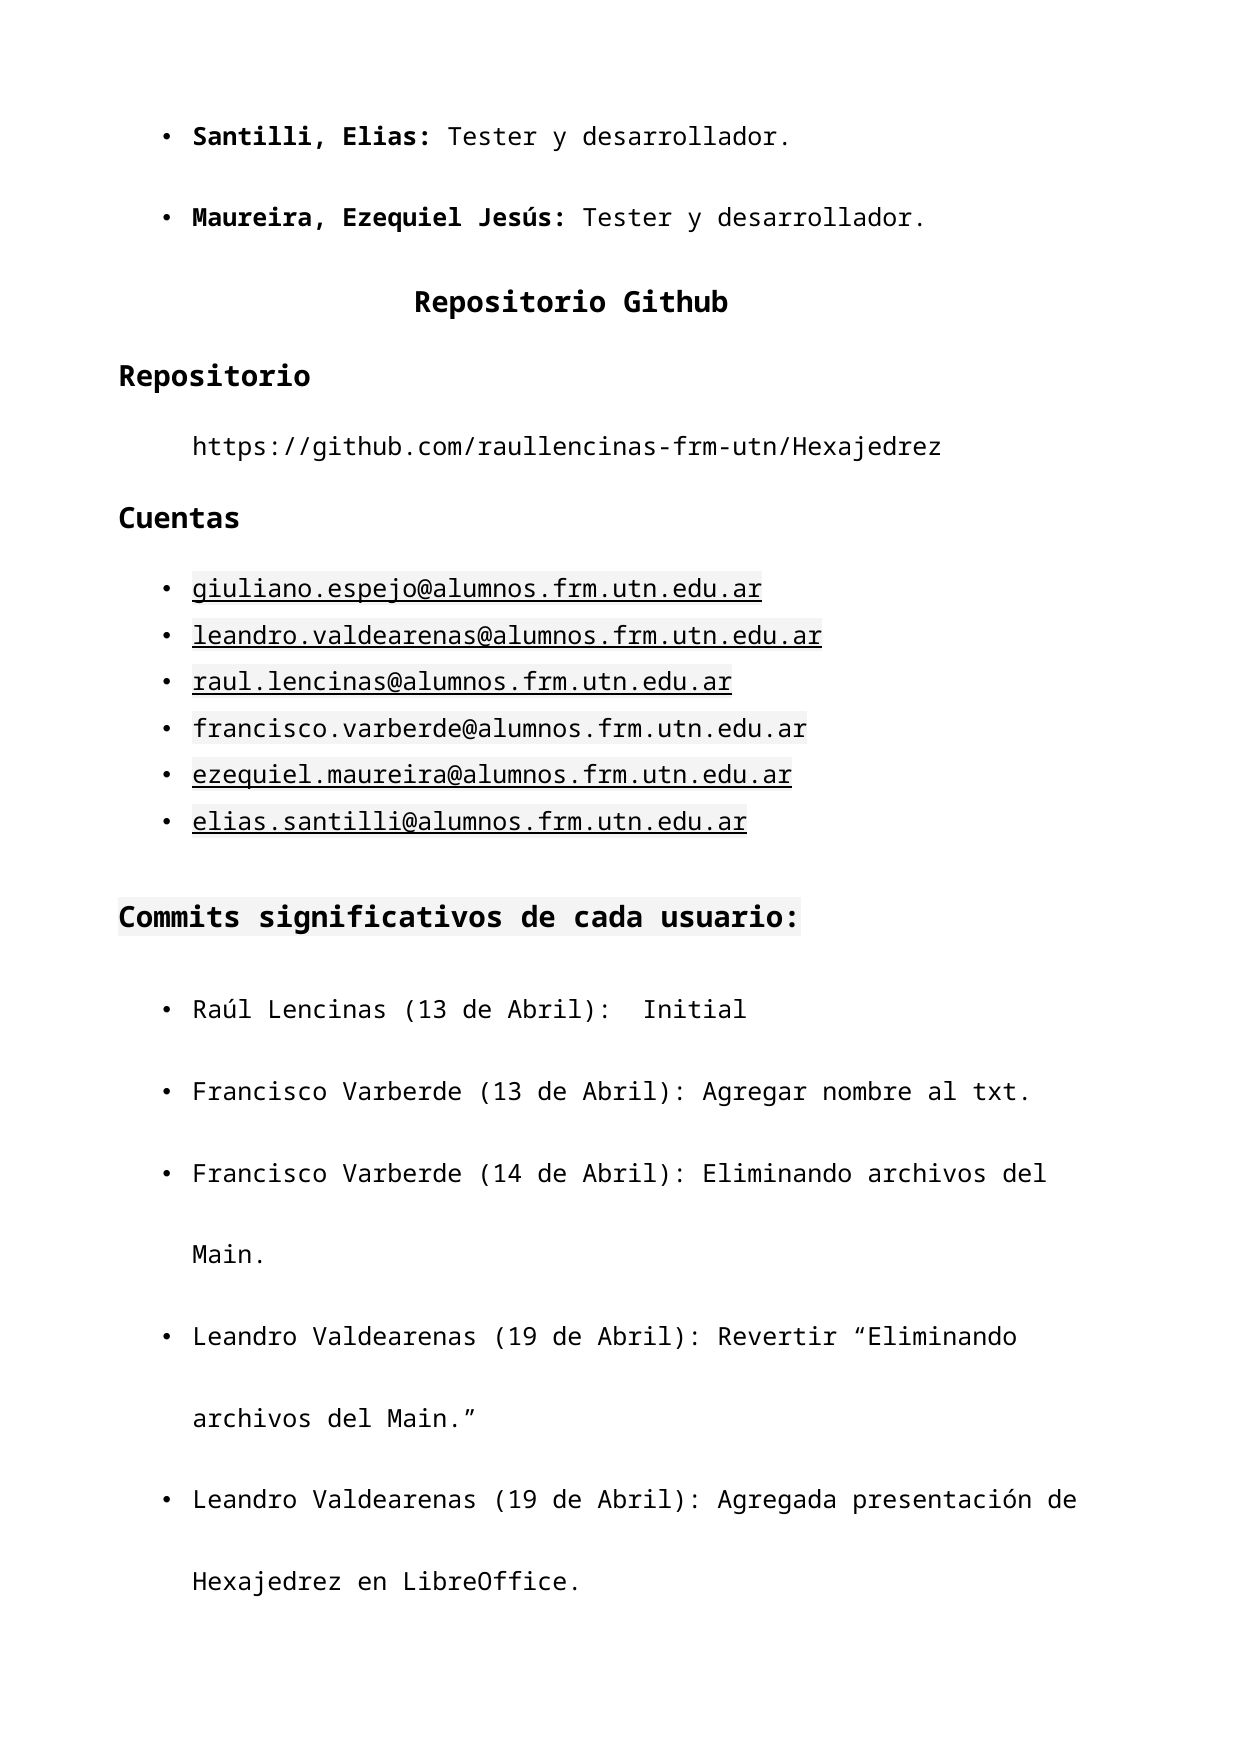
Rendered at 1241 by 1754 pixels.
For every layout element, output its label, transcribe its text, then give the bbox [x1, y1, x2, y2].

list Maureira, Ezequiel Jesús: Tester y desarrollador. [162, 200, 1122, 234]
list francisco.varberde@alumnos.frm.utn.edu.ar [162, 711, 1122, 744]
text Repositorio Github [118, 281, 1122, 321]
text Repositorio [118, 355, 1122, 395]
list Francisco Varberde (14 de Abril): Eliminando archivos del Main. [162, 1155, 1122, 1271]
list Santilli, Elias: Tester y desarrollador. [162, 118, 1122, 152]
list Leandro Valdearenas (19 de Abril): Revertir “Eliminando archivos del Main.” [162, 1319, 1122, 1434]
list raul.lencinas@alumnos.frm.utn.edu.ar [162, 664, 1122, 698]
list Raúl Lencinas (13 de Abril): Initial [162, 992, 1122, 1026]
list Leandro Valdearenas (19 de Abril): Agregada presentación de Hexajedrez en LibreOffice. [162, 1482, 1122, 1598]
text Cuentas [118, 497, 1122, 537]
text https://github.com/raullencinas-frm-utn/Hexajedrez [118, 429, 1122, 463]
list leandro.valdearenas@alumnos.frm.utn.edu.ar [162, 617, 1122, 651]
list ezequiel.maureira@alumnos.frm.utn.edu.ar [162, 757, 1122, 791]
list Francisco Varberde (13 de Abril): Agregar nombre al txt. [162, 1074, 1122, 1108]
list elias.santilli@alumnos.frm.utn.edu.ar [162, 804, 1122, 838]
text Commits significativos de cada usuario: [118, 897, 1122, 936]
list giuliano.espejo@alumnos.frm.utn.edu.ar [162, 571, 1122, 605]
